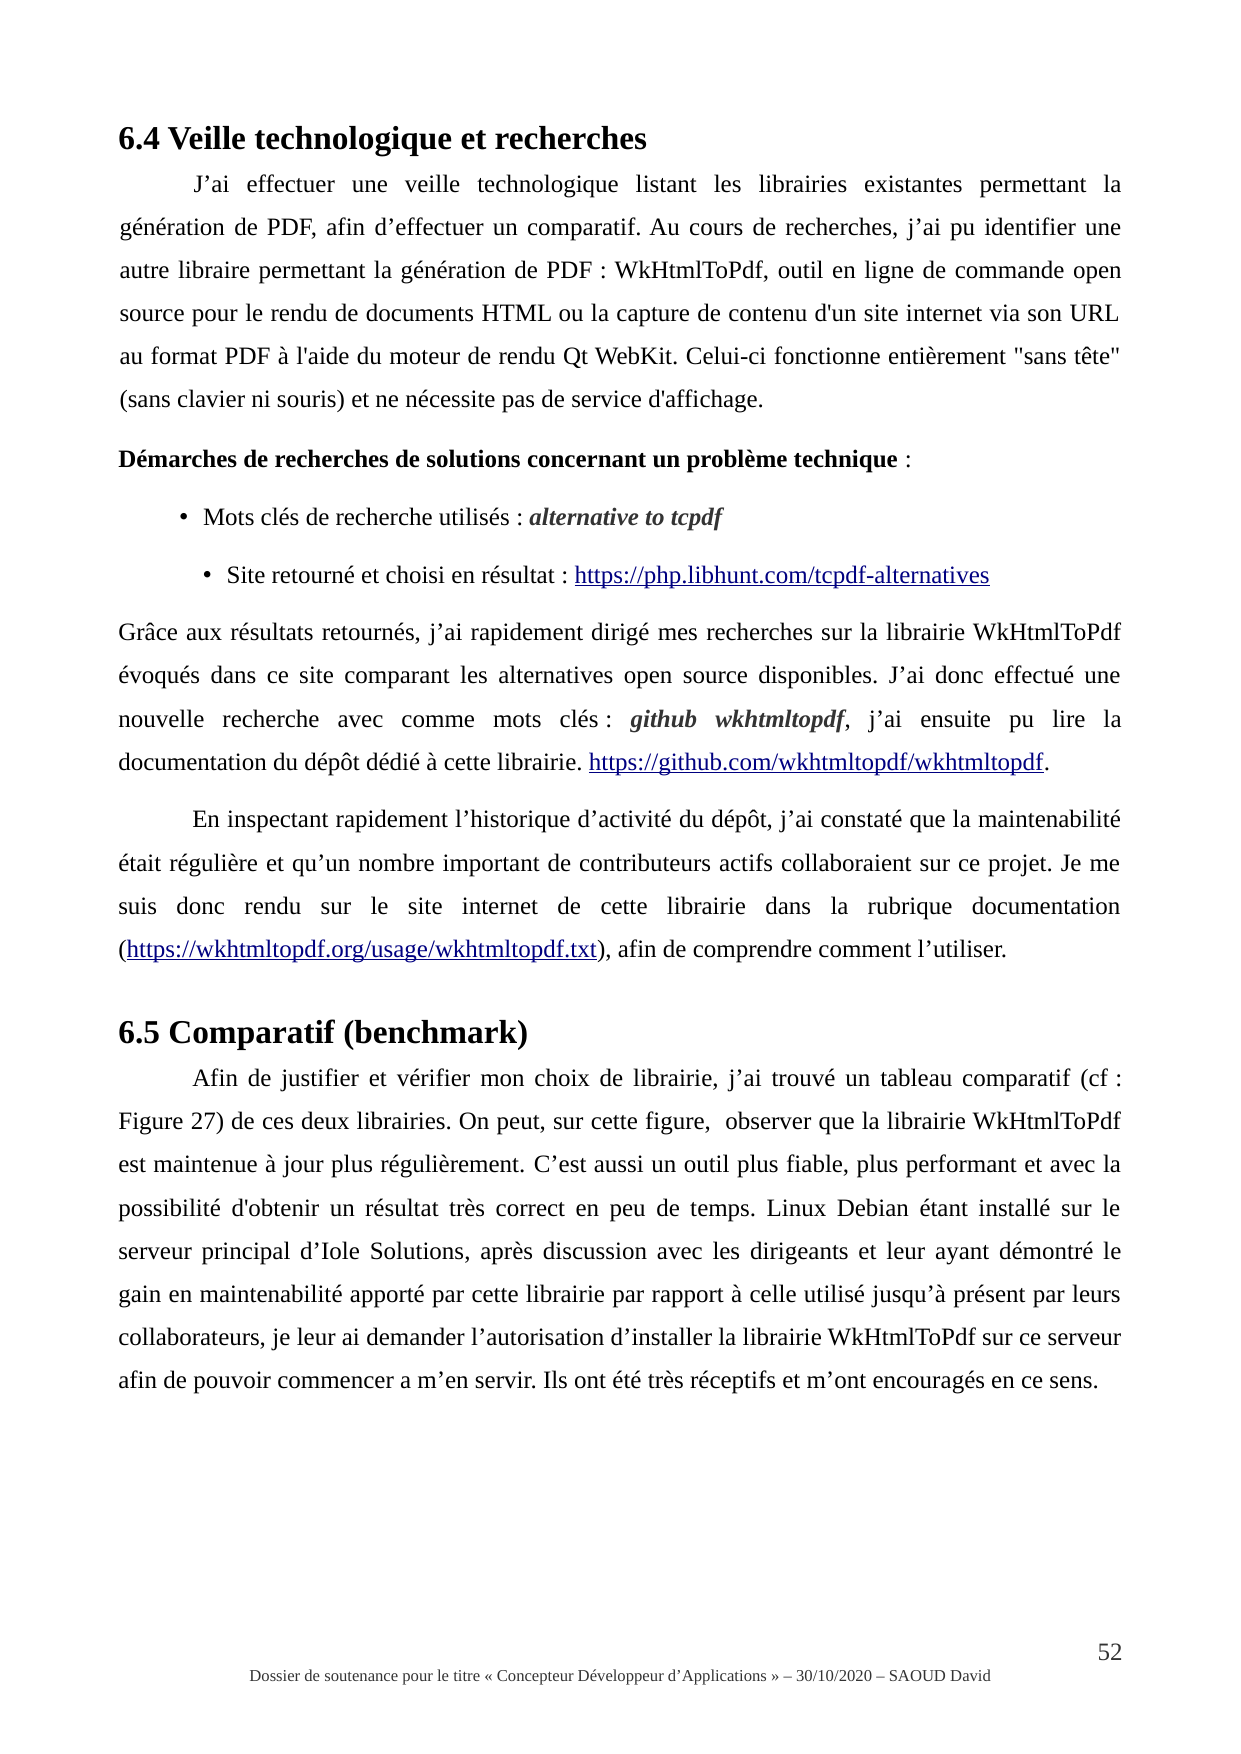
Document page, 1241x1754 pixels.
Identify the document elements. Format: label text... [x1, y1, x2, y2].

list Mots clés de recherche utilisés : alternative to tcpdf [179, 502, 1122, 531]
subtitle 6.5 Comparatif (benchmark) [118, 1012, 1122, 1051]
subtitle 6.4 Veille technologique et recherches [118, 118, 1122, 156]
text Grâce aux résultats retournés, j’ai rapidement dirigé mes recherches sur la librairie WkHtmlToPdf évoqués dans ce site comparant les alternatives open source disponibles. J’ai donc effectué une nouvelle recherche avec comme mots clés : github wkhtmltopdf, j’ai ensuite pu lire la documentation du dépôt dédié à cette librairie. https://github.com/wkhtmltopdf/wkhtmltopdf. [118, 617, 1122, 776]
text En inspectant rapidement l’historique d’activité du dépôt, j’ai constaté que la maintenabilité était régulière et qu’un nombre important de contributeurs actifs collaboraient sur ce projet. Je me suis donc rendu sur le site internet de cette librairie dans la rubrique documentation (https://wkhtmltopdf.org/usage/wkhtmltopdf.txt), afin de comprendre comment l’utiliser. [118, 804, 1122, 963]
text Démarches de recherches de solutions concernant un problème technique : [118, 444, 1122, 473]
text Afin de justifier et vérifier mon choix de librairie, j’ai trouvé un tableau comparatif (cf : Figure 27) de ces deux librairies. On peut, sur cette figure, observer que la librairie WkHtmlToPdf est maintenue à jour plus régulièrement. C’est aussi un outil plus fiable, plus performant et avec la possibilité d'obtenir un résultat très correct en peu de temps. Linux Debian étant installé sur le serveur principal d’Iole Solutions, après discussion avec les dirigeants et leur ayant démontré le gain en maintenabilité apporté par cette librairie par rapport à celle utilisé jusqu’à présent par leurs collaborateurs, je leur ai demander l’autorisation d’installer la librairie WkHtmlToPdf sur ce serveur afin de pouvoir commencer a m’en servir. Ils ont été très réceptifs et m’ont encouragés en ce sens. [118, 1063, 1122, 1394]
list Site retourné et choisi en résultat : https://php.libhunt.com/tcpdf-alternatives [203, 560, 1122, 588]
text J’ai effectuer une veille technologique listant les librairies existantes permettant la génération de PDF, afin d’effectuer un comparatif. Au cours de recherches, j’ai pu identifier une autre libraire permettant la génération de PDF : WkHtmlToPdf, outil en ligne de commande open source pour le rendu de documents HTML ou la capture de contenu d'un site internet via son URL au format PDF à l'aide du moteur de rendu Qt WebKit. Celui-ci fonctionne entièrement "sans tête" (sans clavier ni souris) et ne nécessite pas de service d'affichage. [119, 169, 1122, 413]
